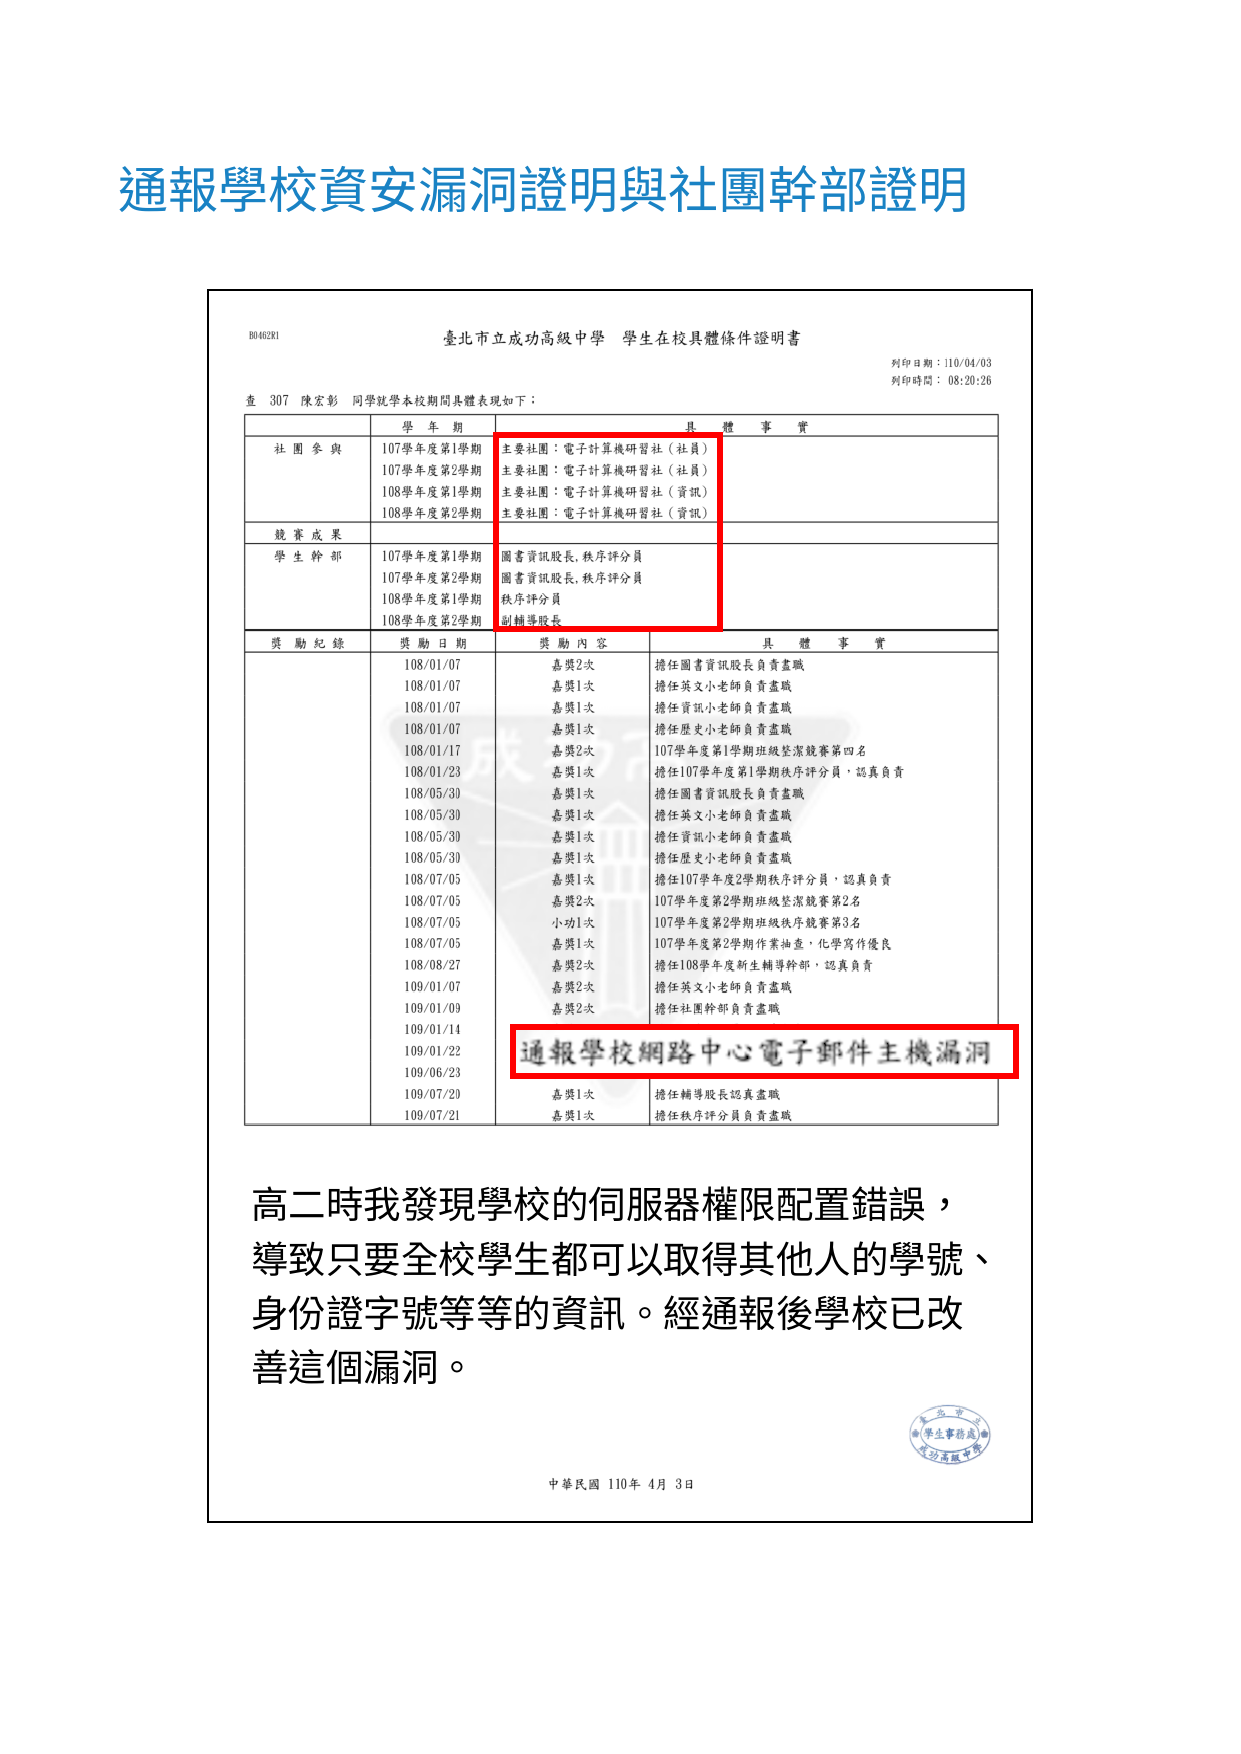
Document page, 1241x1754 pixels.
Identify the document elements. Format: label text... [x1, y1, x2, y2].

subtitle 通報學校資安漏洞證明與社團幹部證明 [118, 151, 1122, 223]
